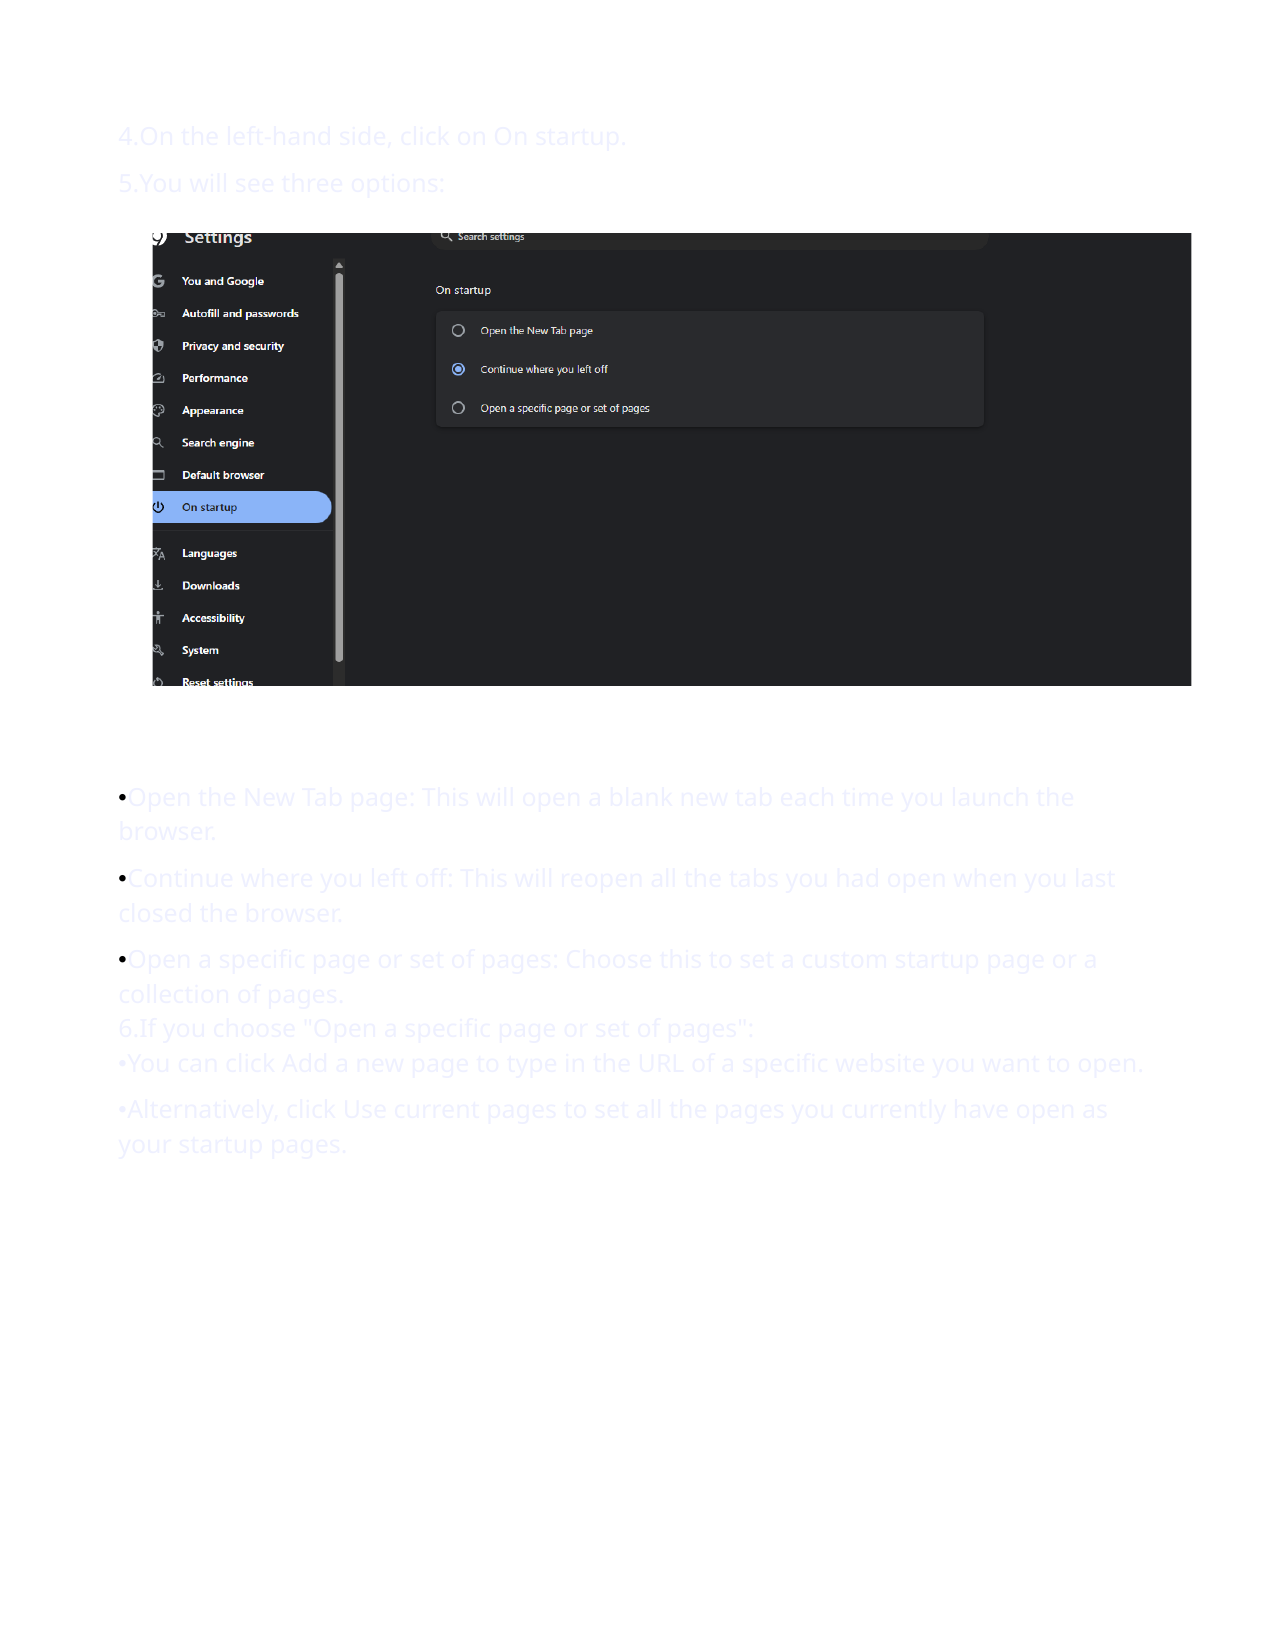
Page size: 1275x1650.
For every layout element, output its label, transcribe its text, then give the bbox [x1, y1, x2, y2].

list On the left-hand side, click on On startup. [118, 118, 1157, 152]
list Open the New Tab page: This will open a blank new tab each time you launch the browser. [118, 779, 1157, 848]
list You can click Add a new page to type in the URL of a specific website you want to open. [118, 1045, 1157, 1079]
list Open a specific page or set of pages: Choose this to set a custom startup page or a collection of pages. [118, 942, 1157, 1011]
list You will see three options: [118, 165, 1157, 199]
list Continue where you left off: This will reopen all the tabs you had open when you last closed the browser. [118, 861, 1157, 929]
list If you choose "Open a specific page or set of pages": [118, 1011, 1157, 1045]
picture [152, 233, 1192, 686]
list Alternatively, click Use current pages to set all the pages you currently have open as your startup pages. [118, 1092, 1157, 1161]
